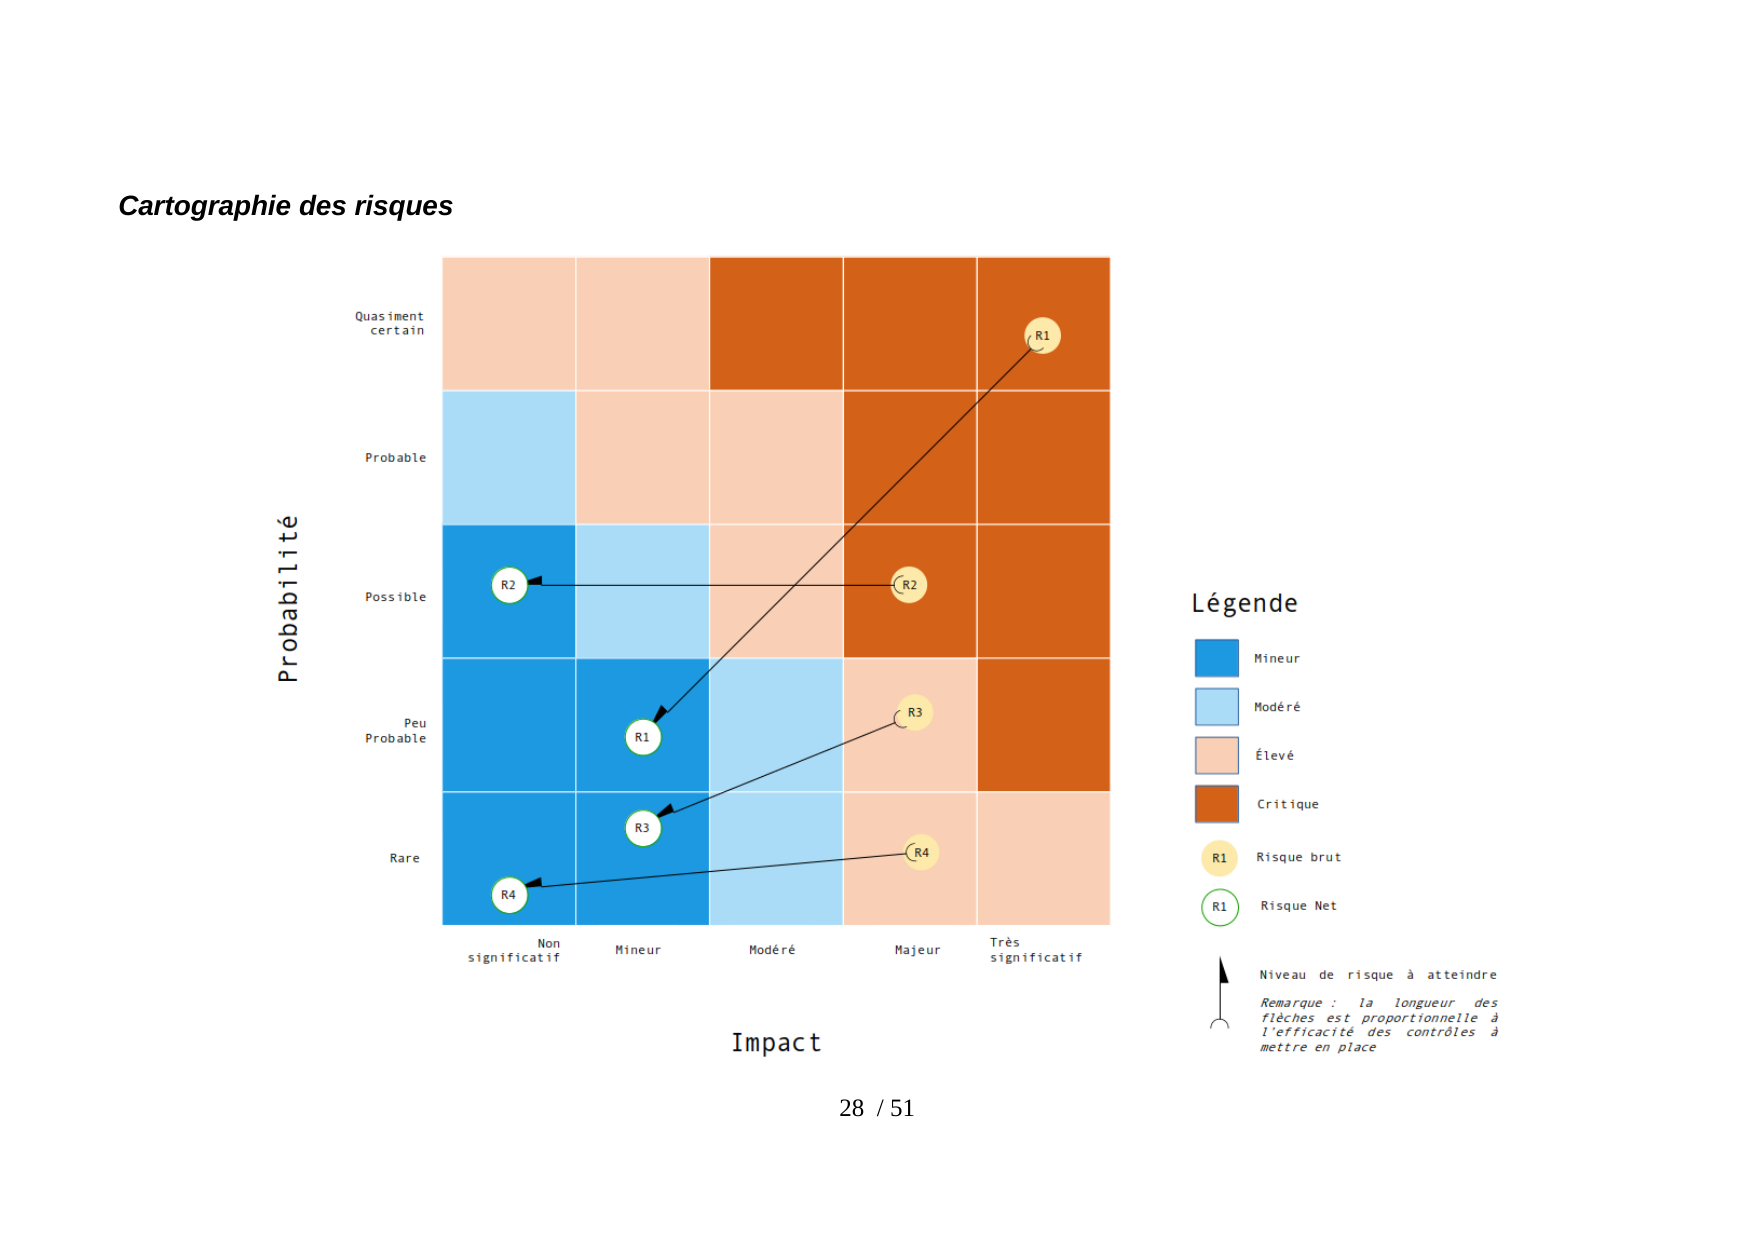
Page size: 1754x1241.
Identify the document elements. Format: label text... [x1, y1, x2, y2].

subtitle Cartographie des risques [118, 189, 1636, 221]
picture [244, 233, 1510, 1061]
